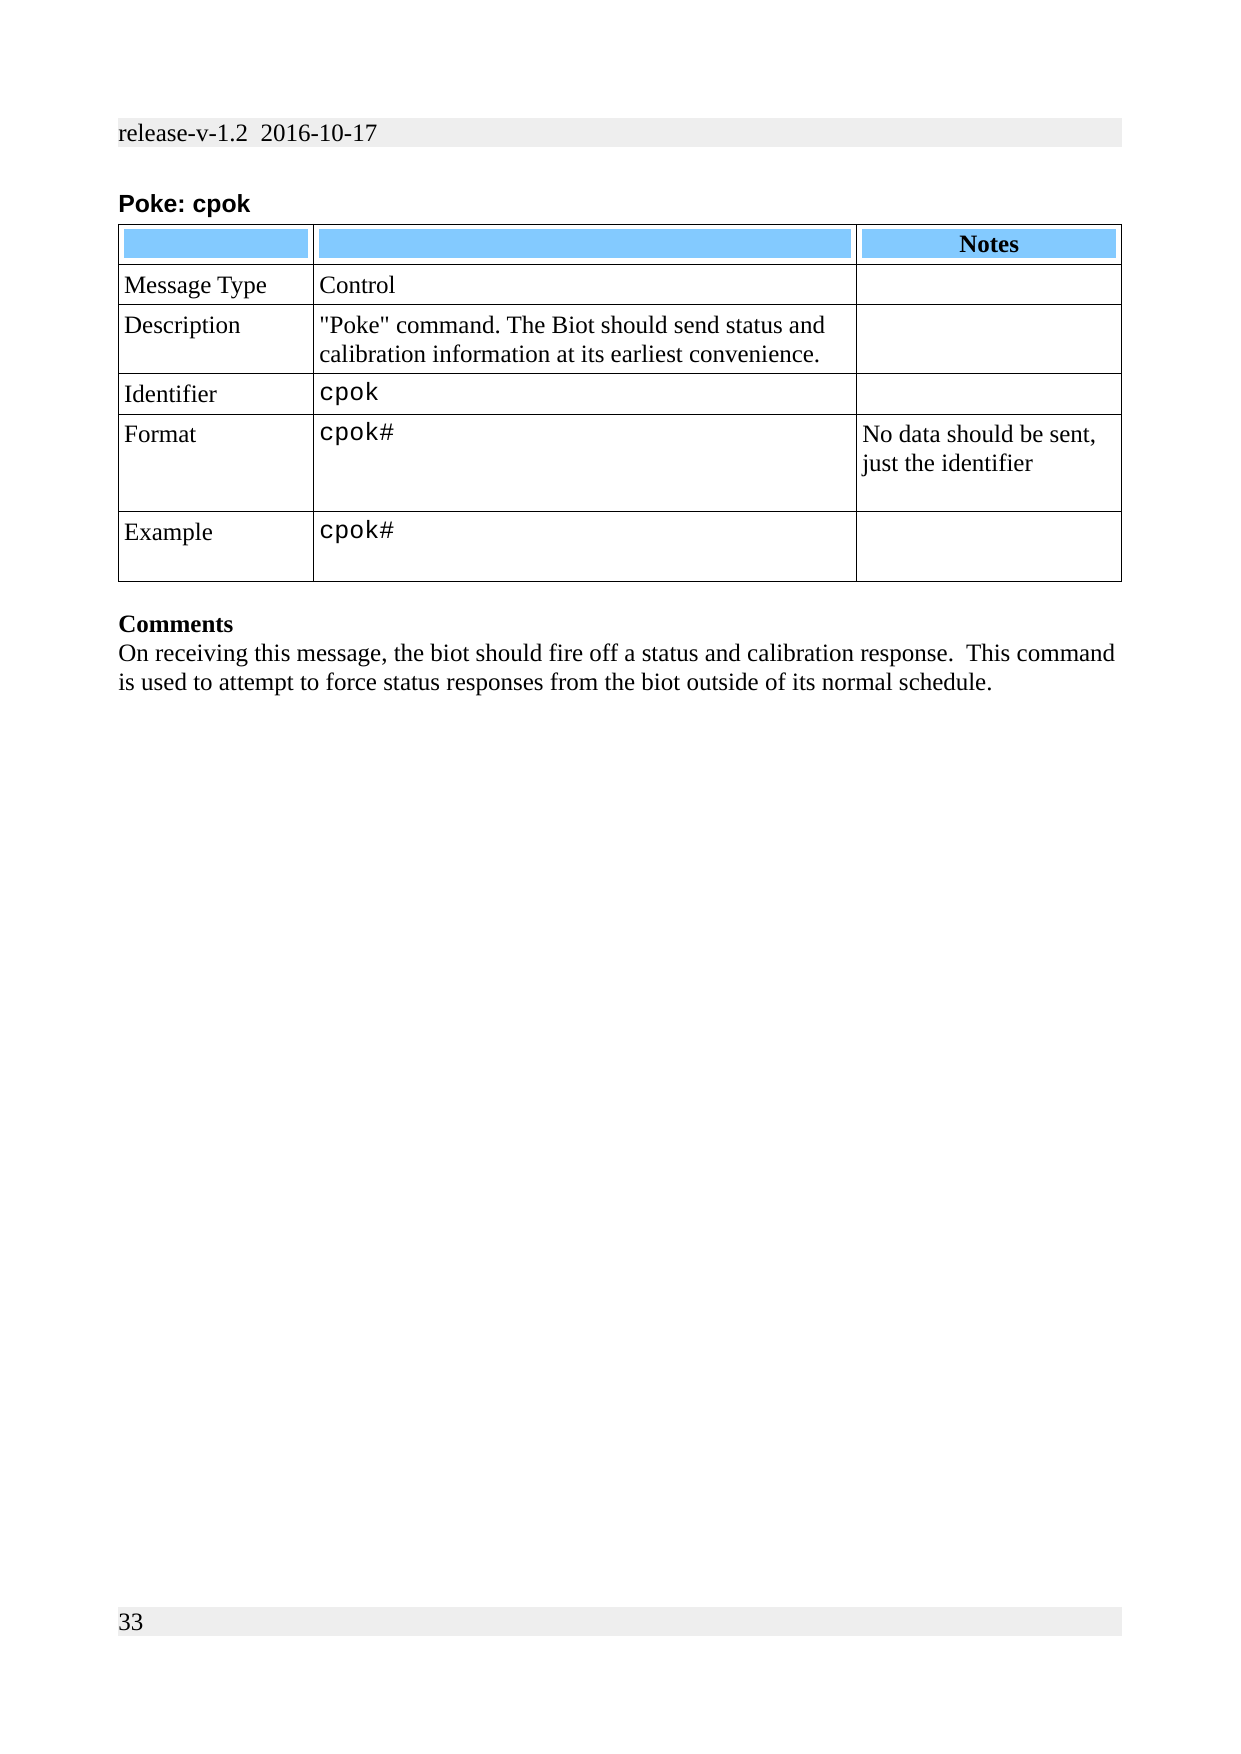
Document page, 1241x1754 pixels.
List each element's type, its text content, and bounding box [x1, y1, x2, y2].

table_cell "Poke" command. The Biot should send status and calibration information at its earliest convenience. [314, 305, 856, 373]
table_cell cpok# [314, 512, 856, 581]
text On receiving this message, the biot should fire off a status and calibration response. This command is used to attempt to force status responses from the biot outside of its normal schedule. [118, 638, 1122, 696]
table_cell cpok [314, 374, 856, 414]
table_cell Format [119, 415, 313, 511]
table_cell [857, 512, 1121, 581]
table_cell Description [119, 305, 313, 373]
table_cell No data should be sent, just the identifier [857, 415, 1121, 511]
table_cell [857, 265, 1121, 304]
text Comments [118, 609, 1122, 638]
table_header [314, 225, 856, 264]
table_cell [857, 305, 1121, 373]
table_cell Message Type [119, 265, 313, 304]
table_cell Identifier [119, 374, 313, 414]
table_cell cpok# [314, 415, 856, 511]
table_cell Control [314, 265, 856, 304]
table_header [119, 225, 313, 264]
table_cell [857, 374, 1121, 414]
table_cell Example [119, 512, 313, 581]
subtitle Poke: cpok [118, 189, 1122, 217]
table_header Notes [857, 225, 1121, 264]
